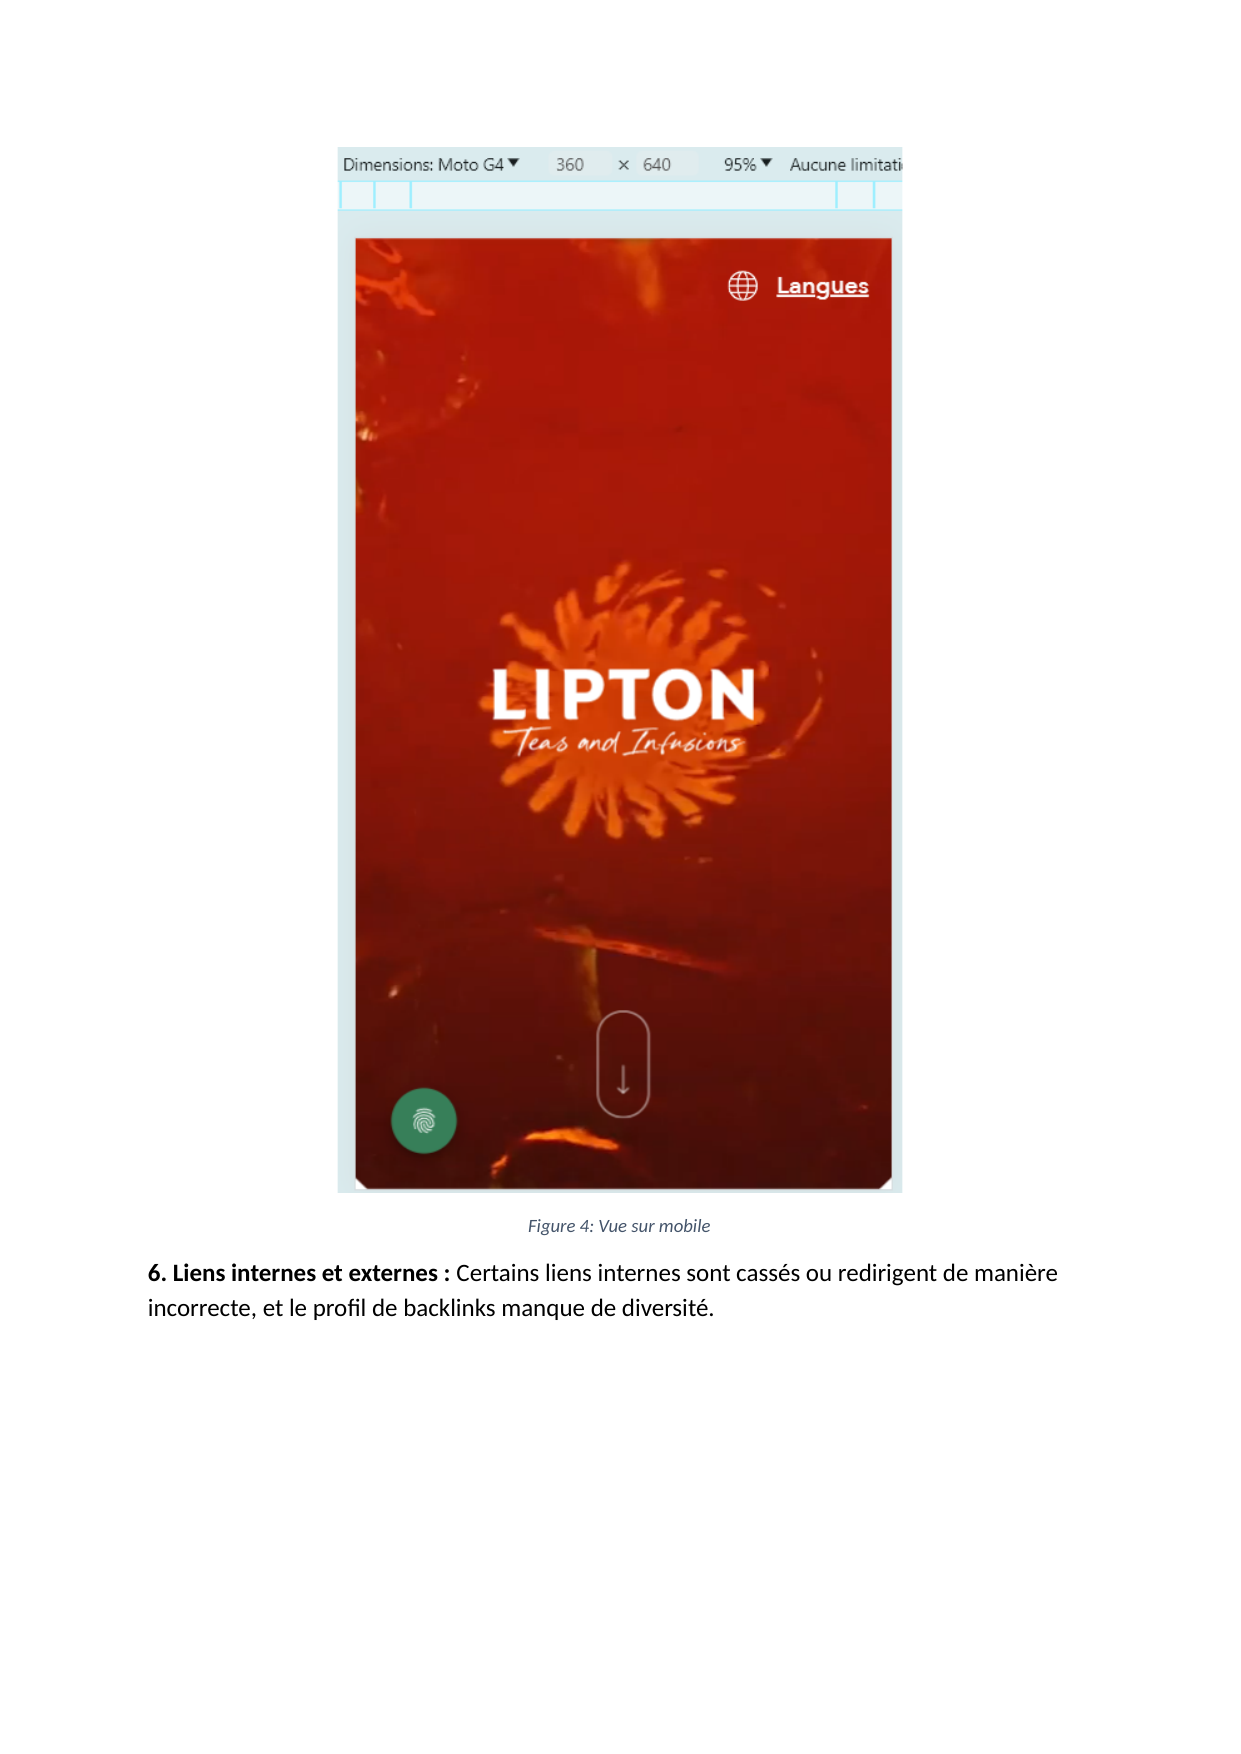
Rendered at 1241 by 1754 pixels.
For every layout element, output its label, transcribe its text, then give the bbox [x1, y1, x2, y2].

text 6. Liens internes et externes : Certains liens internes sont cassés ou redirigent de manière incorrecte, et le profil de backlinks manque de diversité.​ [148, 1258, 1093, 1323]
text Figure 4: Vue sur mobile [148, 1214, 1093, 1237]
